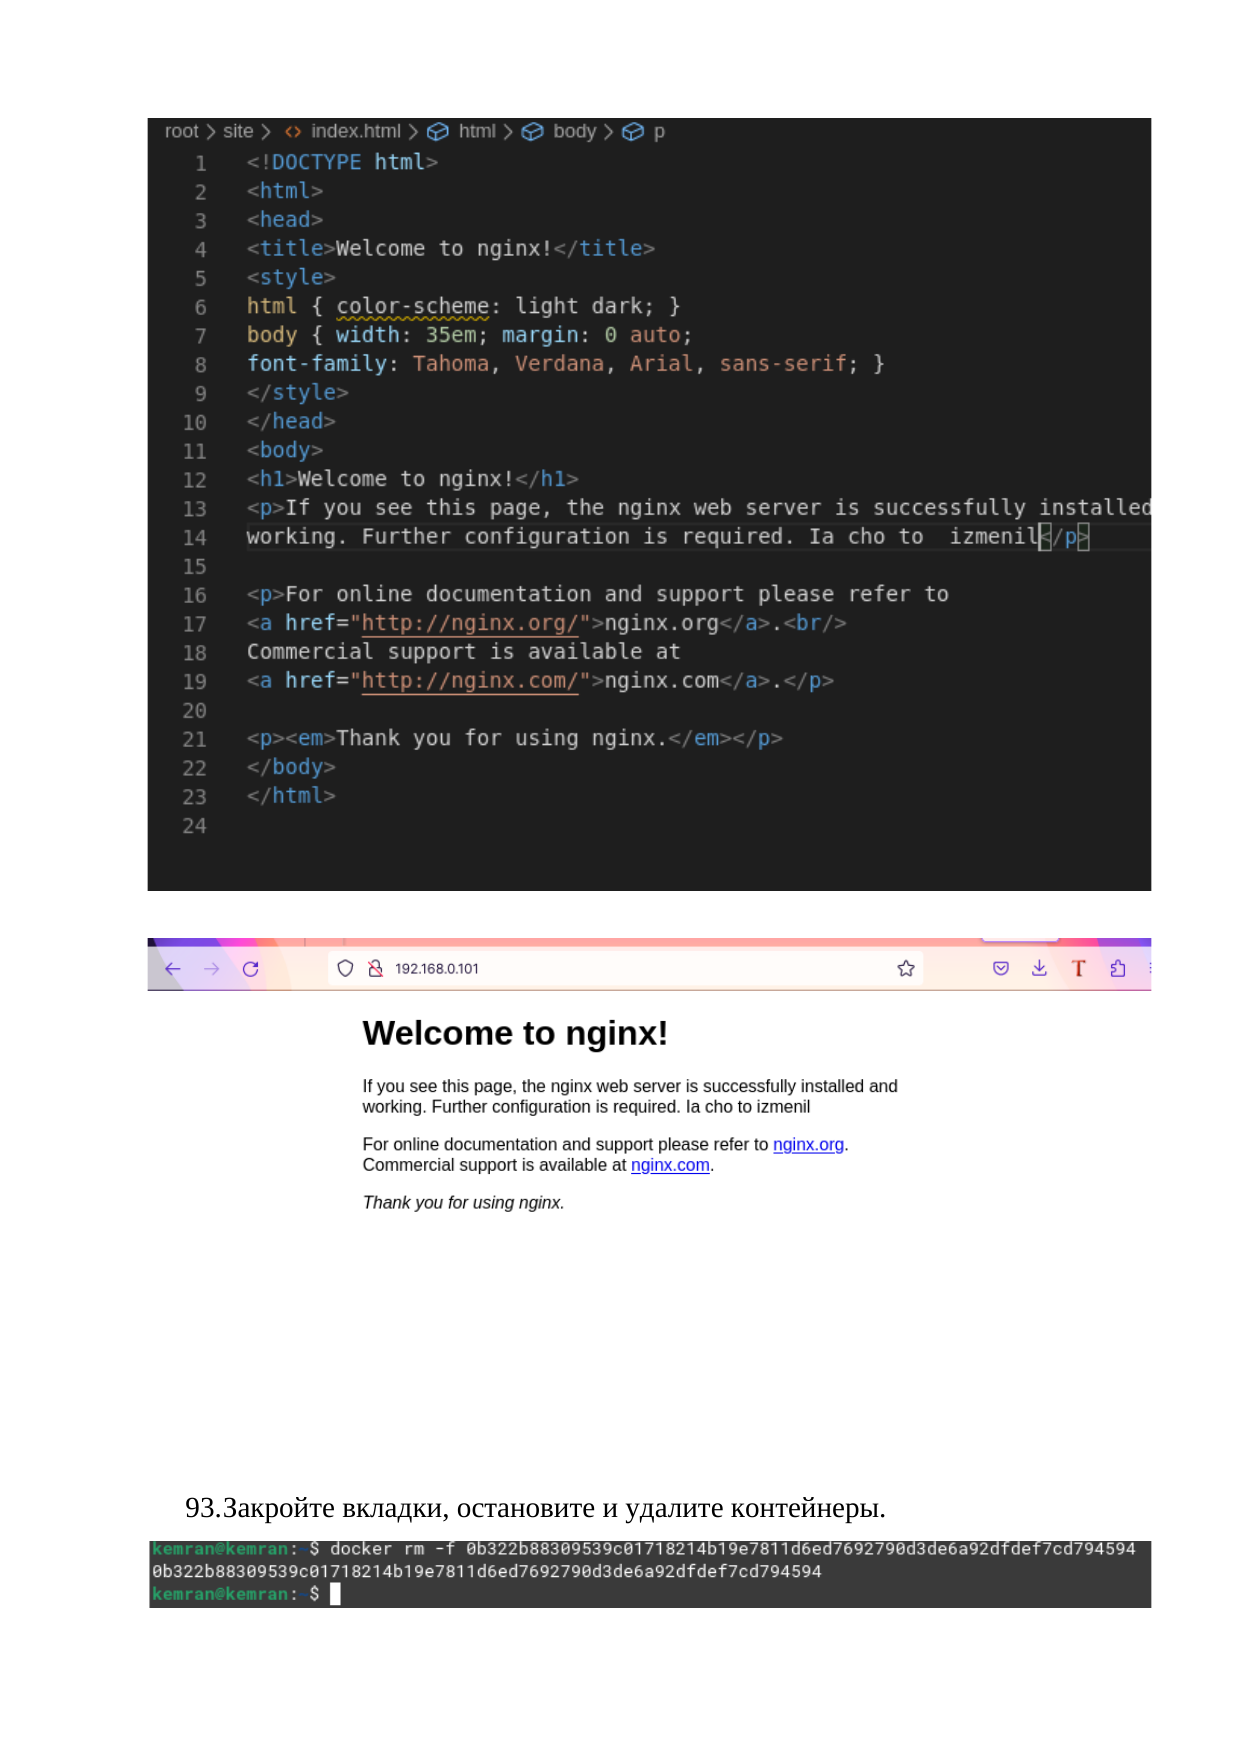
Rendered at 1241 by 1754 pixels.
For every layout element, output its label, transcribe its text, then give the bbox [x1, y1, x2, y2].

list Закройте вкладки, остановите и удалите контейнеры. [185, 1490, 1152, 1524]
picture [147, 938, 1152, 1380]
picture [147, 118, 1152, 891]
picture [147, 1541, 1152, 1608]
